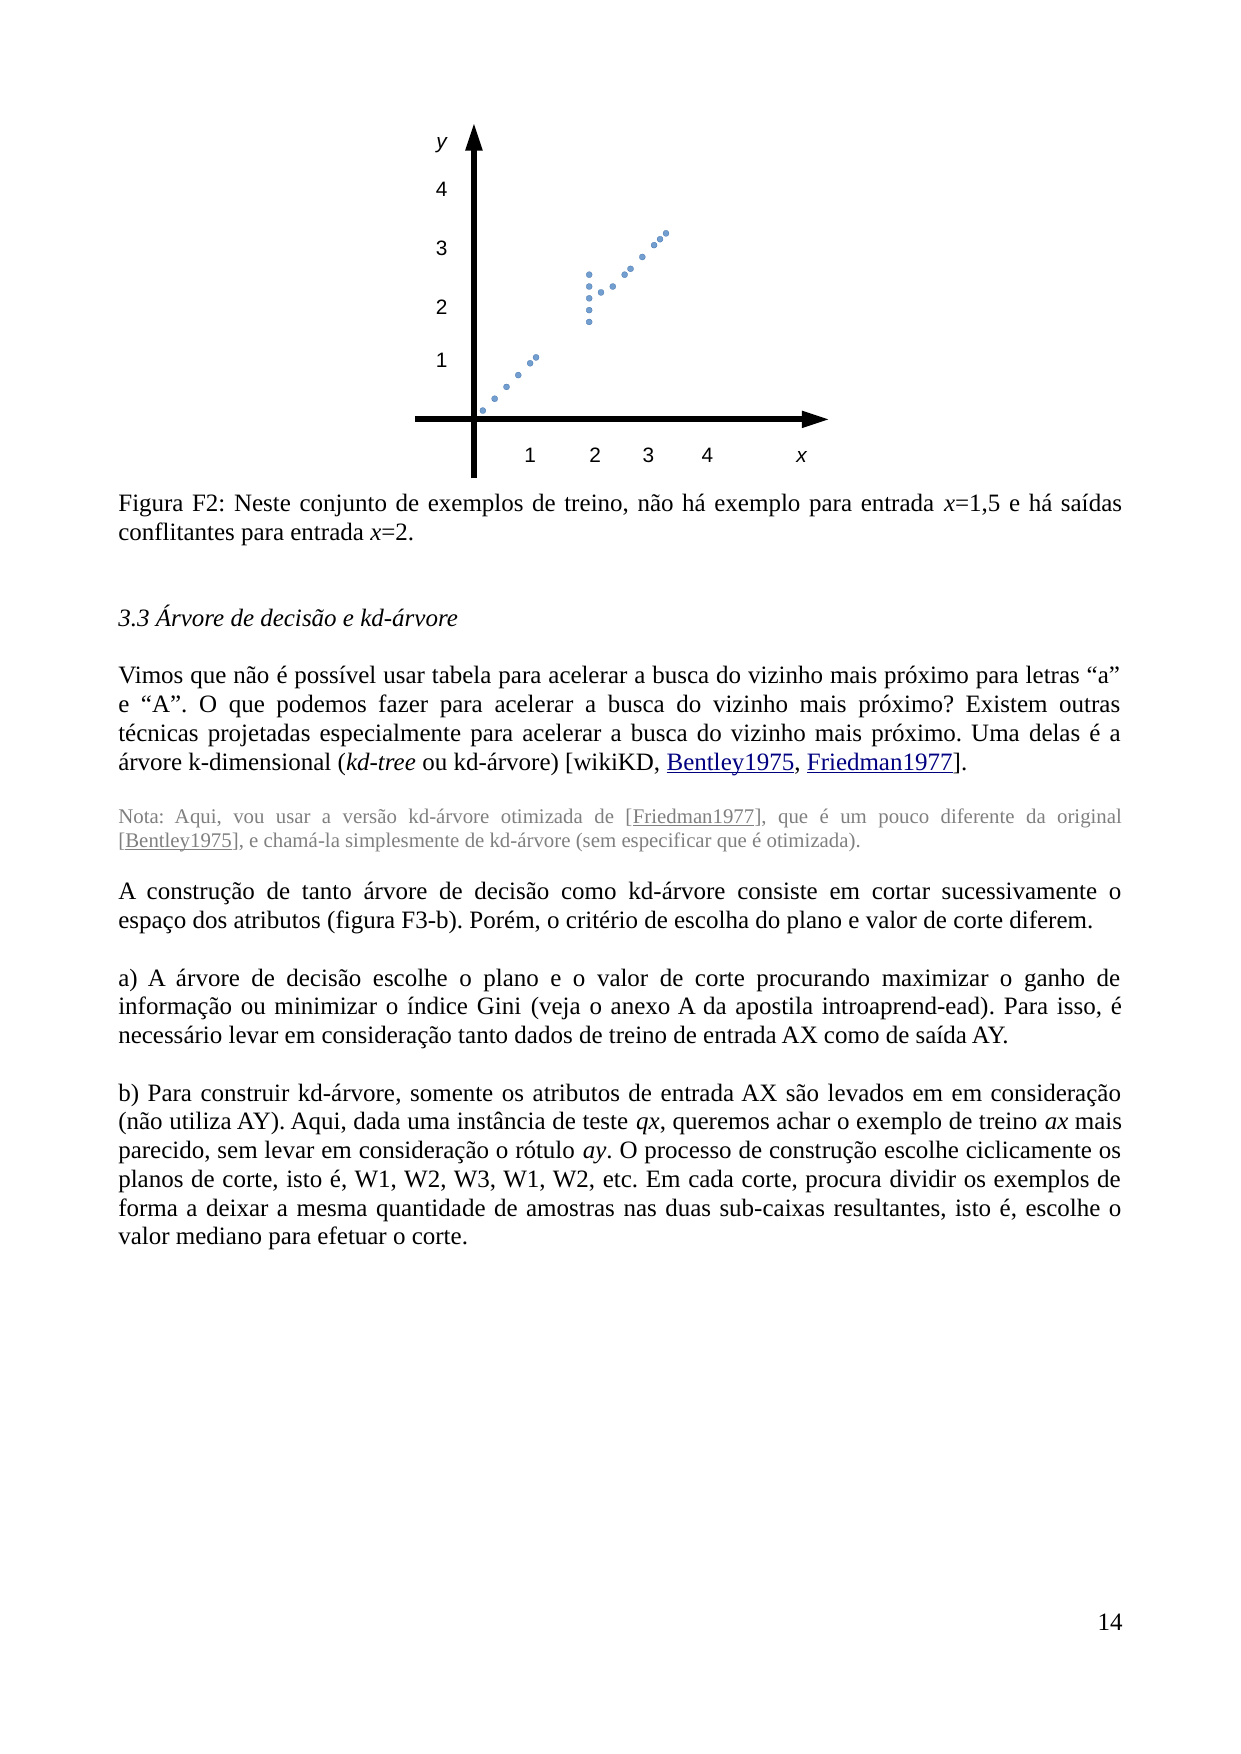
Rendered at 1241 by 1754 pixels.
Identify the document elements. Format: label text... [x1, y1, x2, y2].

text Nota: Aqui, vou usar a versão kd-árvore otimizada de [Friedman1977], que é um pouco diferente da original [Bentley1975], e chamá-la simplesmente de kd-árvore (sem especificar que é otimizada). [118, 804, 1122, 852]
text 3.3 Árvore de decisão e kd-árvore [118, 603, 1122, 632]
text A construção de tanto árvore de decisão como kd-árvore consiste em cortar sucessivamente o espaço dos atributos (figura F3-b). Porém, o critério de escolha do plano e valor de corte diferem. [118, 876, 1122, 934]
text a) A árvore de decisão escolhe o plano e o valor de corte procurando maximizar o ganho de informação ou minimizar o índice Gini (veja o anexo A da apostila introaprend-ead). Para isso, é necessário levar em consideração tanto dados de treino de entrada AX como de saída AY. [118, 963, 1122, 1049]
text Figura F2: Neste conjunto de exemplos de treino, não há exemplo para entrada x=1,5 e há saídas conflitantes para entrada x=2. [118, 488, 1122, 546]
text Vimos que não é possível usar tabela para acelerar a busca do vizinho mais próximo para letras “a” e “A”. O que podemos fazer para acelerar a busca do vizinho mais próximo? Existem outras técnicas projetadas especialmente para acelerar a busca do vizinho mais próximo. Uma delas é a árvore k-dimensional (kd-tree ou kd-árvore) [wikiKD, Bentley1975, Friedman1977]. [118, 661, 1122, 776]
text b) Para construir kd-árvore, somente os atributos de entrada AX são levados em em consideração (não utiliza AY). Aqui, dada uma instância de teste qx, queremos achar o exemplo de treino ax mais parecido, sem levar em consideração o rótulo ay. O processo de construção escolhe ciclicamente os planos de corte, isto é, W1, W2, W3, W1, W2, etc. Em cada corte, procura dividir os exemplos de forma a deixar a mesma quantidade de amostras nas duas sub-caixas resultantes, isto é, escolhe o valor mediano para efetuar o corte. [118, 1078, 1122, 1250]
